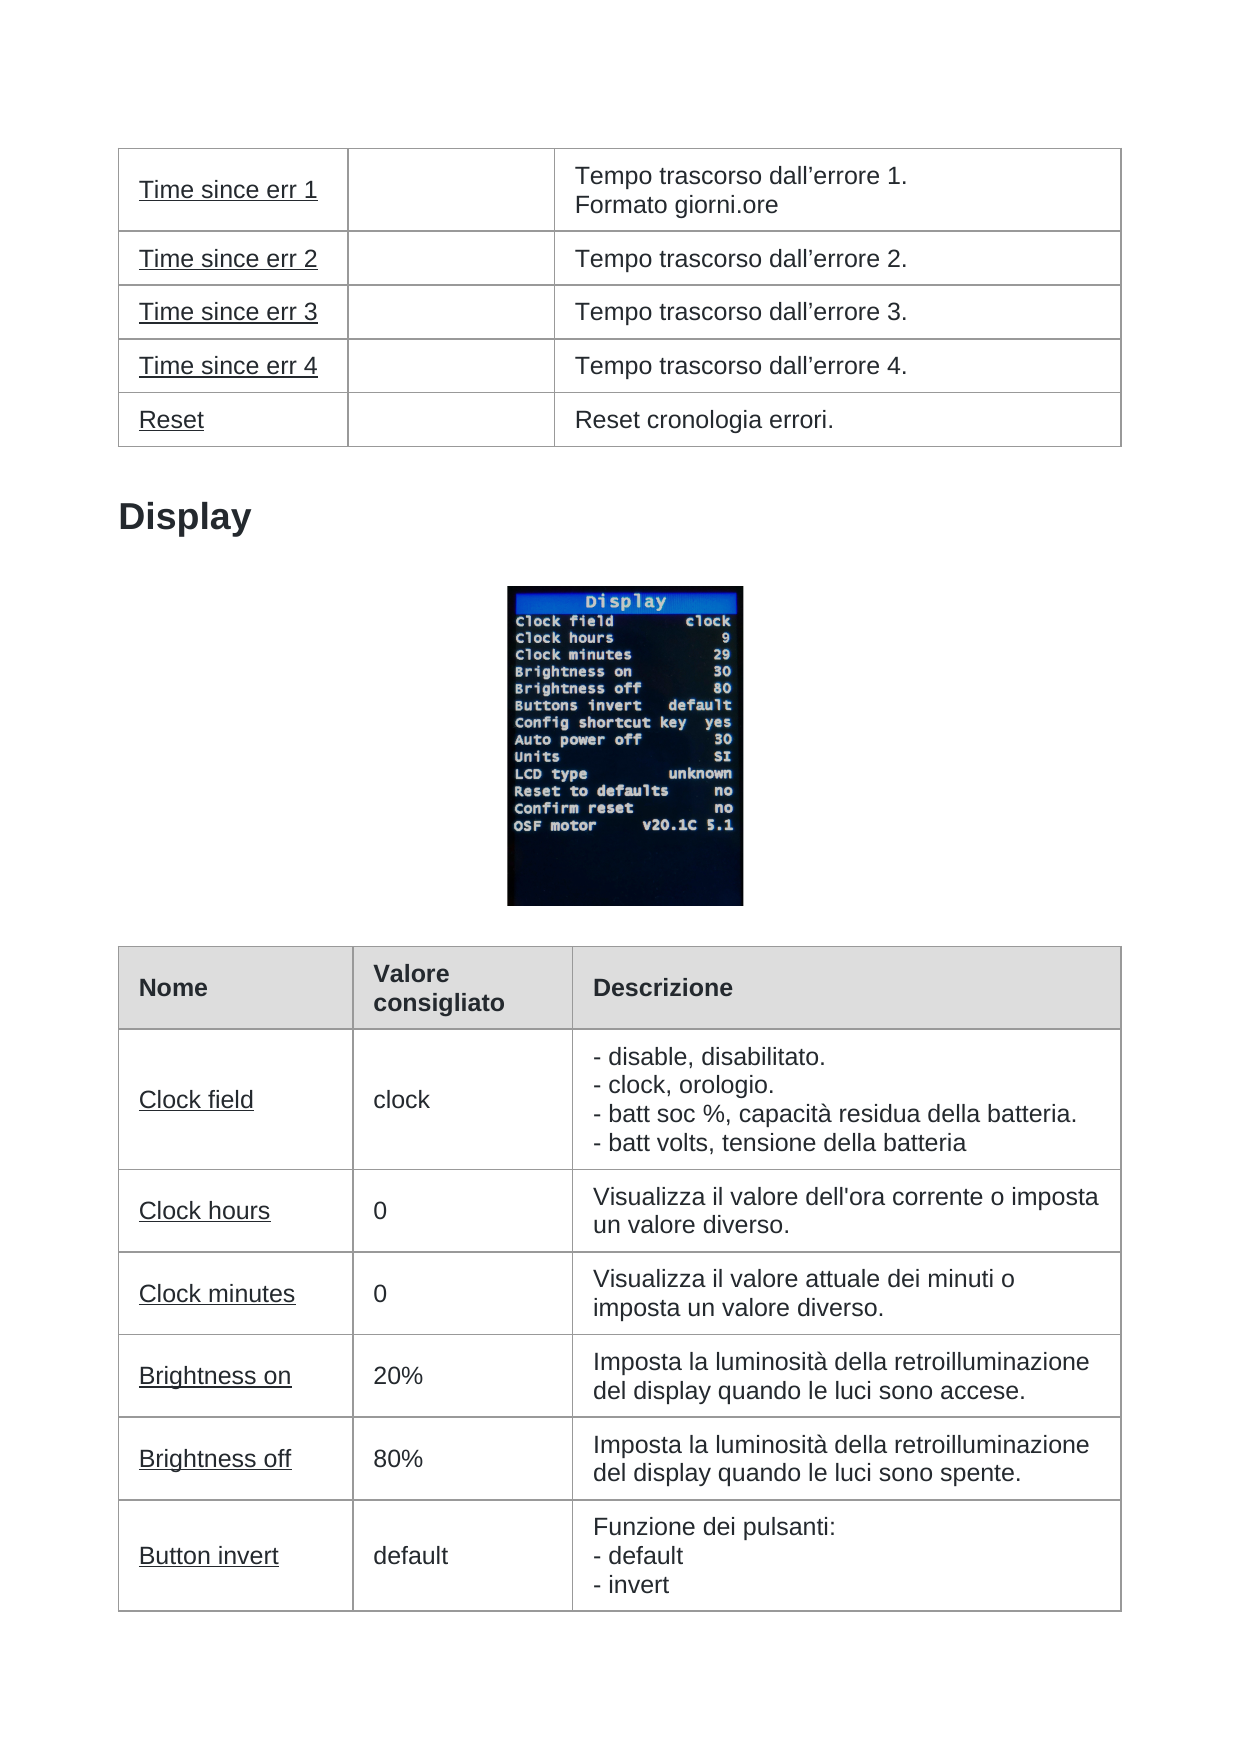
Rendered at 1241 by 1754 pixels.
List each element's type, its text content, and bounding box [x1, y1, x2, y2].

table_cell Time since err 1 [119, 149, 347, 230]
table_cell Button invert [119, 1501, 352, 1610]
table_cell Imposta la luminosità della retroilluminazione del display quando le luci sono spente. [573, 1418, 1120, 1499]
table_header Valore consigliato [354, 947, 572, 1028]
table_cell [349, 232, 554, 284]
table_cell Time since err 4 [119, 340, 347, 392]
table_header Nome [119, 947, 352, 1028]
table_cell 0 [354, 1253, 572, 1334]
table_cell Tempo trascorso dall’errore 4. [555, 340, 1120, 392]
text Display [118, 494, 1122, 538]
table_cell 80% [354, 1418, 572, 1499]
table_cell Clock minutes [119, 1253, 352, 1334]
table_cell Visualizza il valore dell'ora corrente o imposta un valore diverso. [573, 1170, 1120, 1251]
table_cell Tempo trascorso dall’errore 1. Formato giorni.ore [555, 149, 1120, 230]
table_cell Imposta la luminosità della retroilluminazione del display quando le luci sono accese. [573, 1335, 1120, 1416]
table_cell clock [354, 1030, 572, 1168]
table_header Descrizione [573, 947, 1120, 1028]
table_cell Reset cronologia errori. [555, 393, 1120, 446]
table_cell Brightness off [119, 1418, 352, 1499]
table_cell Time since err 3 [119, 286, 347, 338]
picture [507, 586, 744, 906]
table_cell default [354, 1501, 572, 1610]
table_cell 0 [354, 1170, 572, 1251]
table_cell Brightness on [119, 1335, 352, 1416]
table_cell [349, 286, 554, 338]
table_cell Clock field [119, 1030, 352, 1168]
table_cell [349, 149, 554, 230]
table_cell Reset [119, 393, 347, 446]
table_cell Clock hours [119, 1170, 352, 1251]
table_cell [349, 340, 554, 392]
table_cell Tempo trascorso dall’errore 2. [555, 232, 1120, 284]
table_cell Tempo trascorso dall’errore 3. [555, 286, 1120, 338]
table_cell Funzione dei pulsanti: - default - invert [573, 1501, 1120, 1610]
table_cell Visualizza il valore attuale dei minuti o imposta un valore diverso. [573, 1253, 1120, 1334]
table_cell Time since err 2 [119, 232, 347, 284]
table_cell - disable, disabilitato. - clock, orologio. - batt soc %, capacità residua della batteria. - batt volts, tensione della batteria [573, 1030, 1120, 1168]
table_cell 20% [354, 1335, 572, 1416]
table_cell [349, 393, 554, 446]
